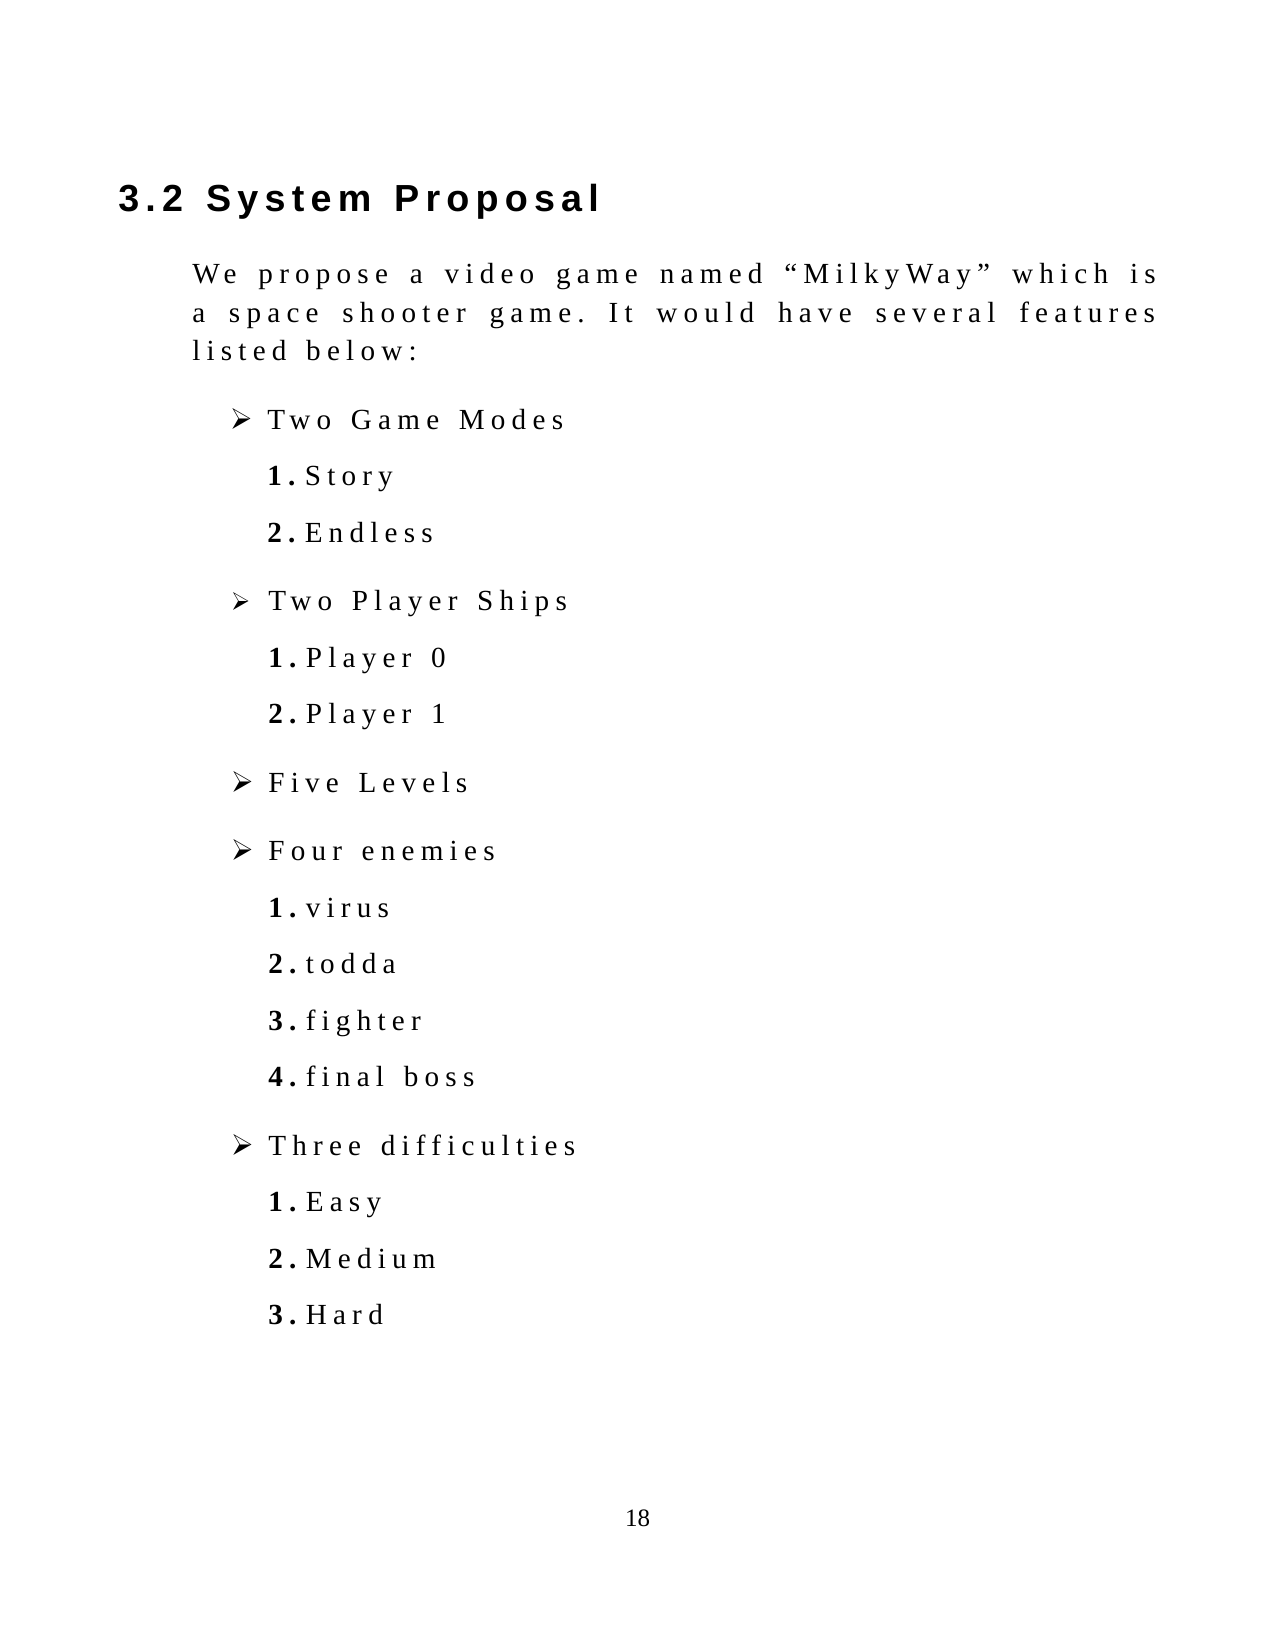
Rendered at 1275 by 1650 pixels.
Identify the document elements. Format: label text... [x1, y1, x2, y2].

subtitle 3.2 System Proposal [118, 176, 1157, 220]
list Two Player Ships [231, 583, 1157, 617]
list Player 1 [268, 696, 1157, 730]
list Three difficulties [231, 1128, 1157, 1162]
list Five Levels [231, 765, 1157, 798]
list virus [268, 890, 1157, 923]
list final boss [268, 1059, 1157, 1093]
list Two Game Modes [229, 402, 1157, 435]
text We propose a video game named “MilkyWay” which is a space shooter game. It would have several features listed below: [192, 256, 1157, 367]
list Player 0 [268, 640, 1157, 673]
list Medium [268, 1241, 1157, 1274]
list fighter [268, 1003, 1157, 1036]
list Easy [268, 1184, 1157, 1218]
list Hard [268, 1297, 1157, 1331]
list Endless [267, 515, 1157, 548]
list Story [267, 458, 1157, 492]
list Four enemies [231, 833, 1157, 867]
list todda [268, 946, 1157, 980]
